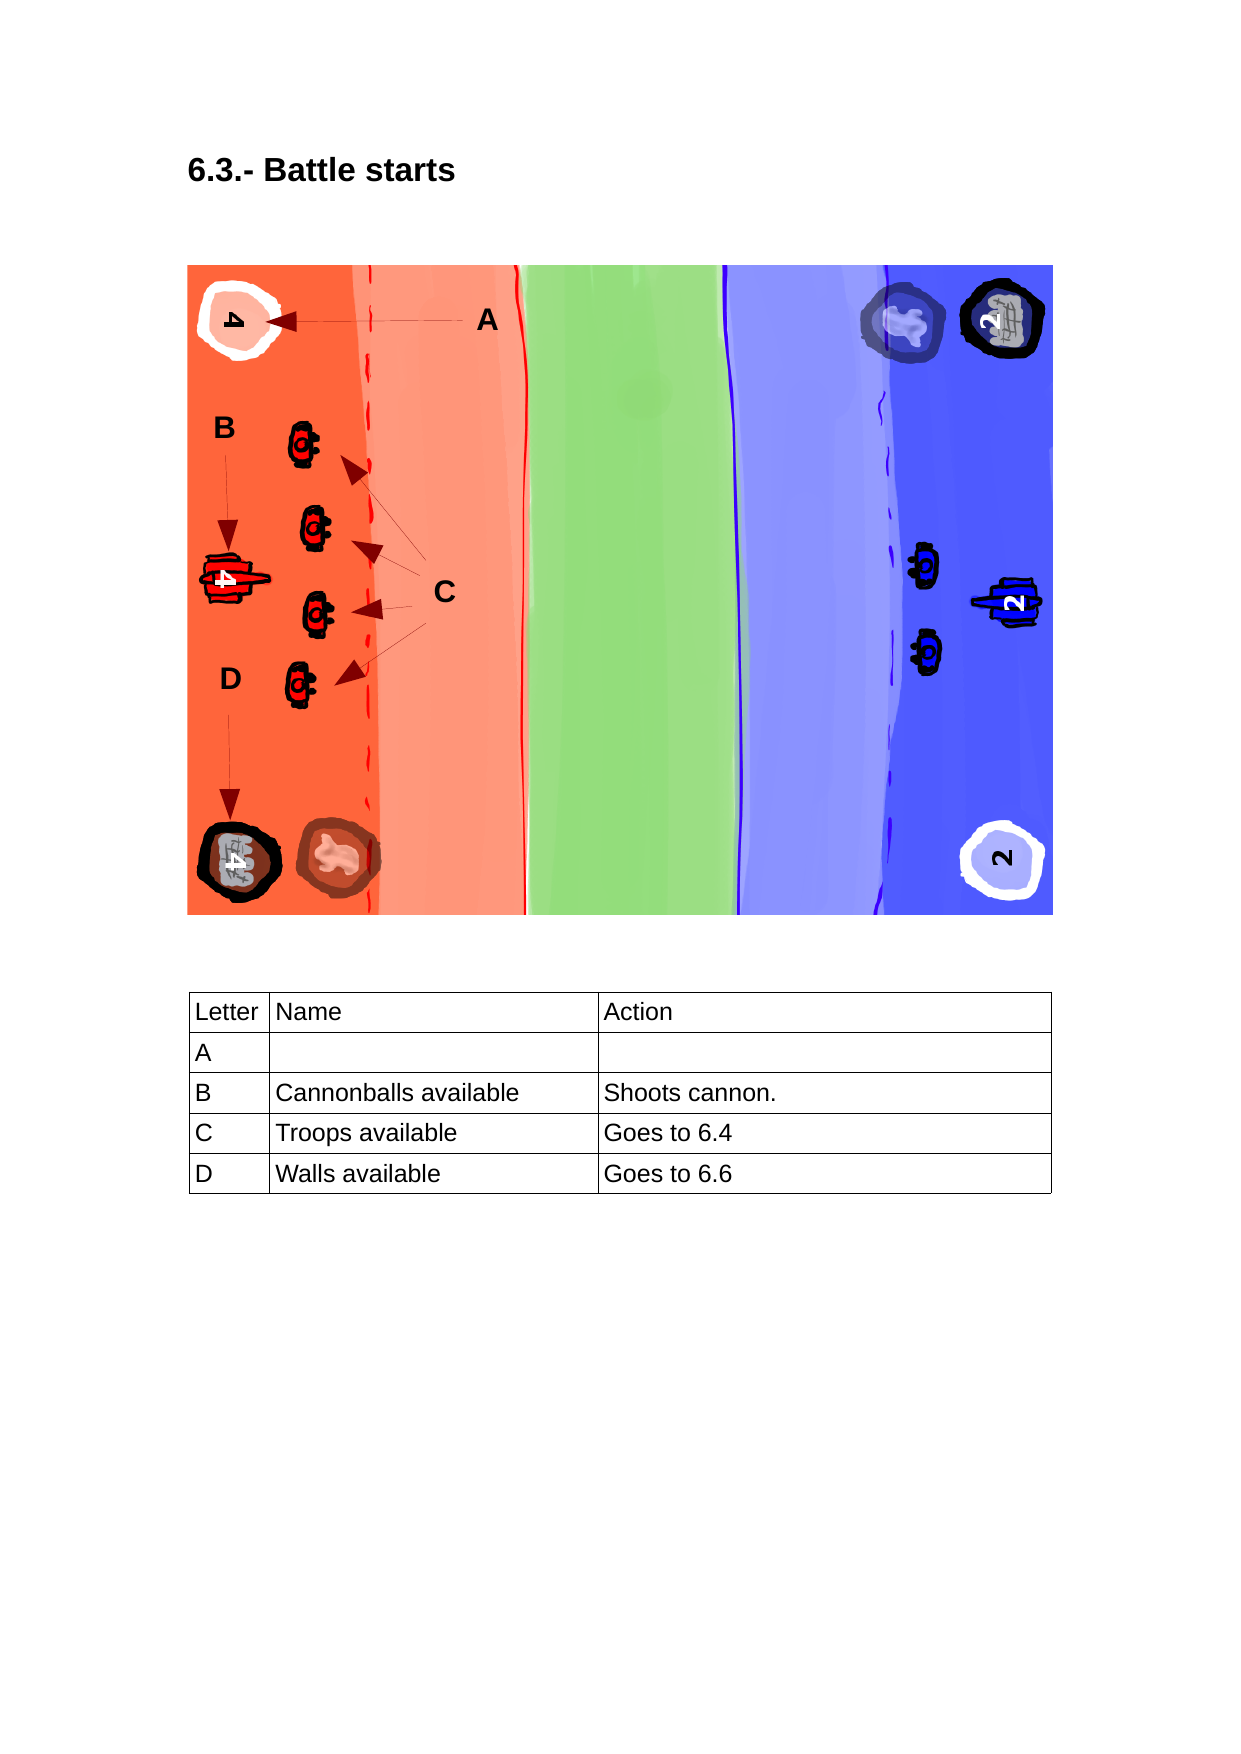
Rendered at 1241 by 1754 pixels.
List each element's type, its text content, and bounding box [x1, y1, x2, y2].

table_header Letter [190, 993, 269, 1032]
table_cell D [190, 1154, 269, 1193]
table_cell A [190, 1033, 269, 1072]
table_cell Cannonballs available [270, 1073, 598, 1112]
table_cell Goes to 6.6 [599, 1154, 1051, 1193]
picture [187, 265, 1053, 915]
table_cell Walls available [270, 1154, 598, 1193]
text 6.3.- Battle starts [187, 150, 1053, 188]
table_cell C [190, 1114, 269, 1153]
table_cell [270, 1033, 598, 1072]
table_header Name [270, 993, 598, 1032]
table_header Action [599, 993, 1051, 1032]
table_cell Shoots cannon. [599, 1073, 1051, 1112]
table_cell Goes to 6.4 [599, 1114, 1051, 1153]
table_cell B [190, 1073, 269, 1112]
table_cell [599, 1033, 1051, 1072]
table_cell Troops available [270, 1114, 598, 1153]
